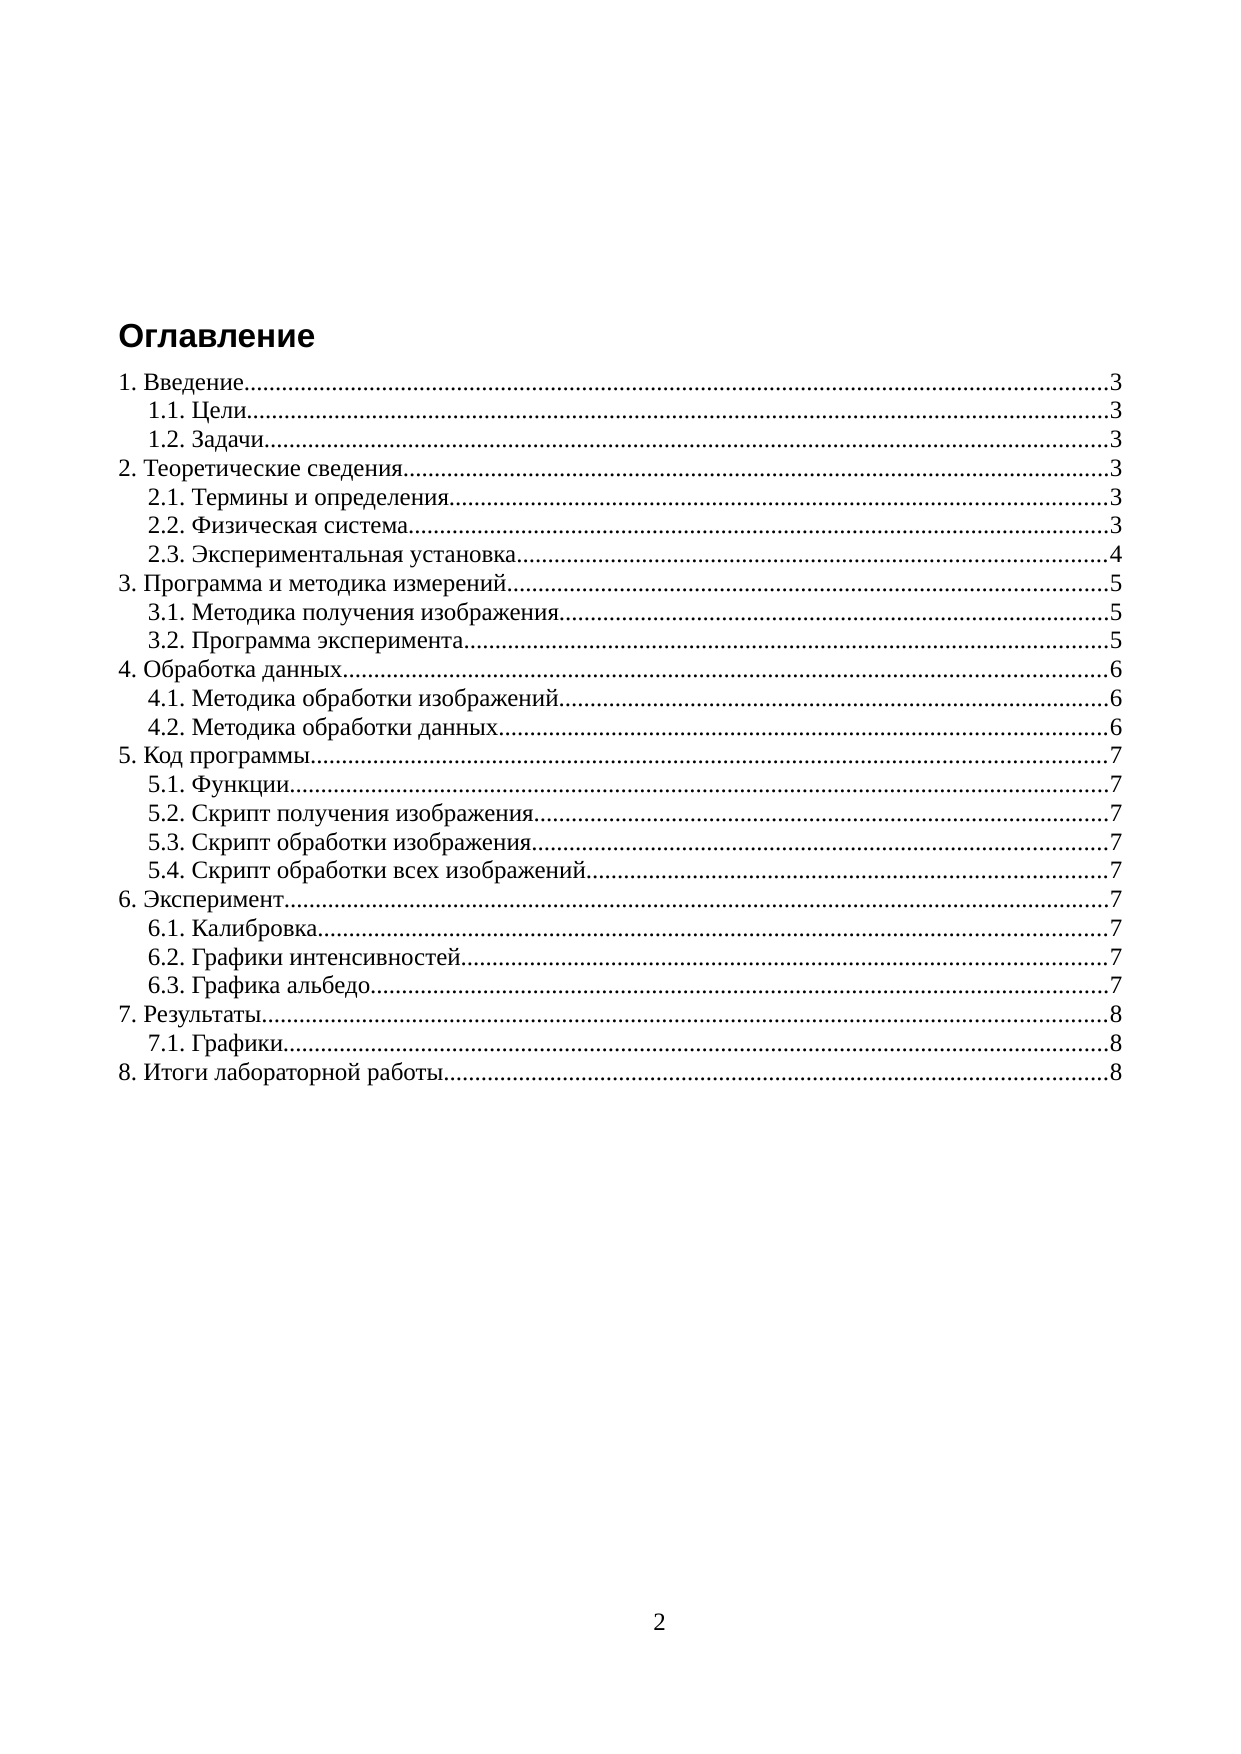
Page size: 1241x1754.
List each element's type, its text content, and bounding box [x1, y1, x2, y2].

text 3. Программа и методика измерений 5 [118, 568, 1122, 597]
text 2.1. Термины и определения 3 [148, 482, 1122, 510]
text 2. Теоретические сведения 3 [118, 453, 1122, 482]
text 6.2. Графики интенсивностей 7 [148, 942, 1122, 970]
text 5.2. Скрипт получения изображения 7 [148, 798, 1122, 827]
text 3.1. Методика получения изображения 5 [148, 597, 1122, 625]
text 4.2. Методика обработки данных 6 [148, 712, 1122, 740]
text 5.3. Скрипт обработки изображения 7 [148, 827, 1122, 855]
text 5. Код программы 7 [118, 740, 1122, 769]
text 1.2. Задачи 3 [148, 424, 1122, 453]
text 3.2. Программа эксперимента 5 [148, 625, 1122, 654]
text 6. Эксперимент 7 [118, 884, 1122, 913]
text 1. Введение 3 [118, 367, 1122, 395]
text 8. Итоги лабораторной работы 8 [118, 1057, 1122, 1085]
text 2.2. Физическая система 3 [148, 510, 1122, 539]
subtitle Оглавление [118, 316, 1122, 354]
text 6.1. Калибровка 7 [148, 913, 1122, 942]
text 6.3. Графика альбедо 7 [148, 970, 1122, 999]
text 5.1. Функции 7 [148, 769, 1122, 798]
text 7.1. Графики 8 [148, 1028, 1122, 1057]
text 4.1. Методика обработки изображений 6 [148, 683, 1122, 712]
text 4. Обработка данных 6 [118, 654, 1122, 683]
text 1.1. Цели 3 [148, 395, 1122, 424]
text 5.4. Скрипт обработки всех изображений 7 [148, 855, 1122, 884]
text 2.3. Экспериментальная установка 4 [148, 539, 1122, 568]
text 7. Результаты 8 [118, 999, 1122, 1028]
